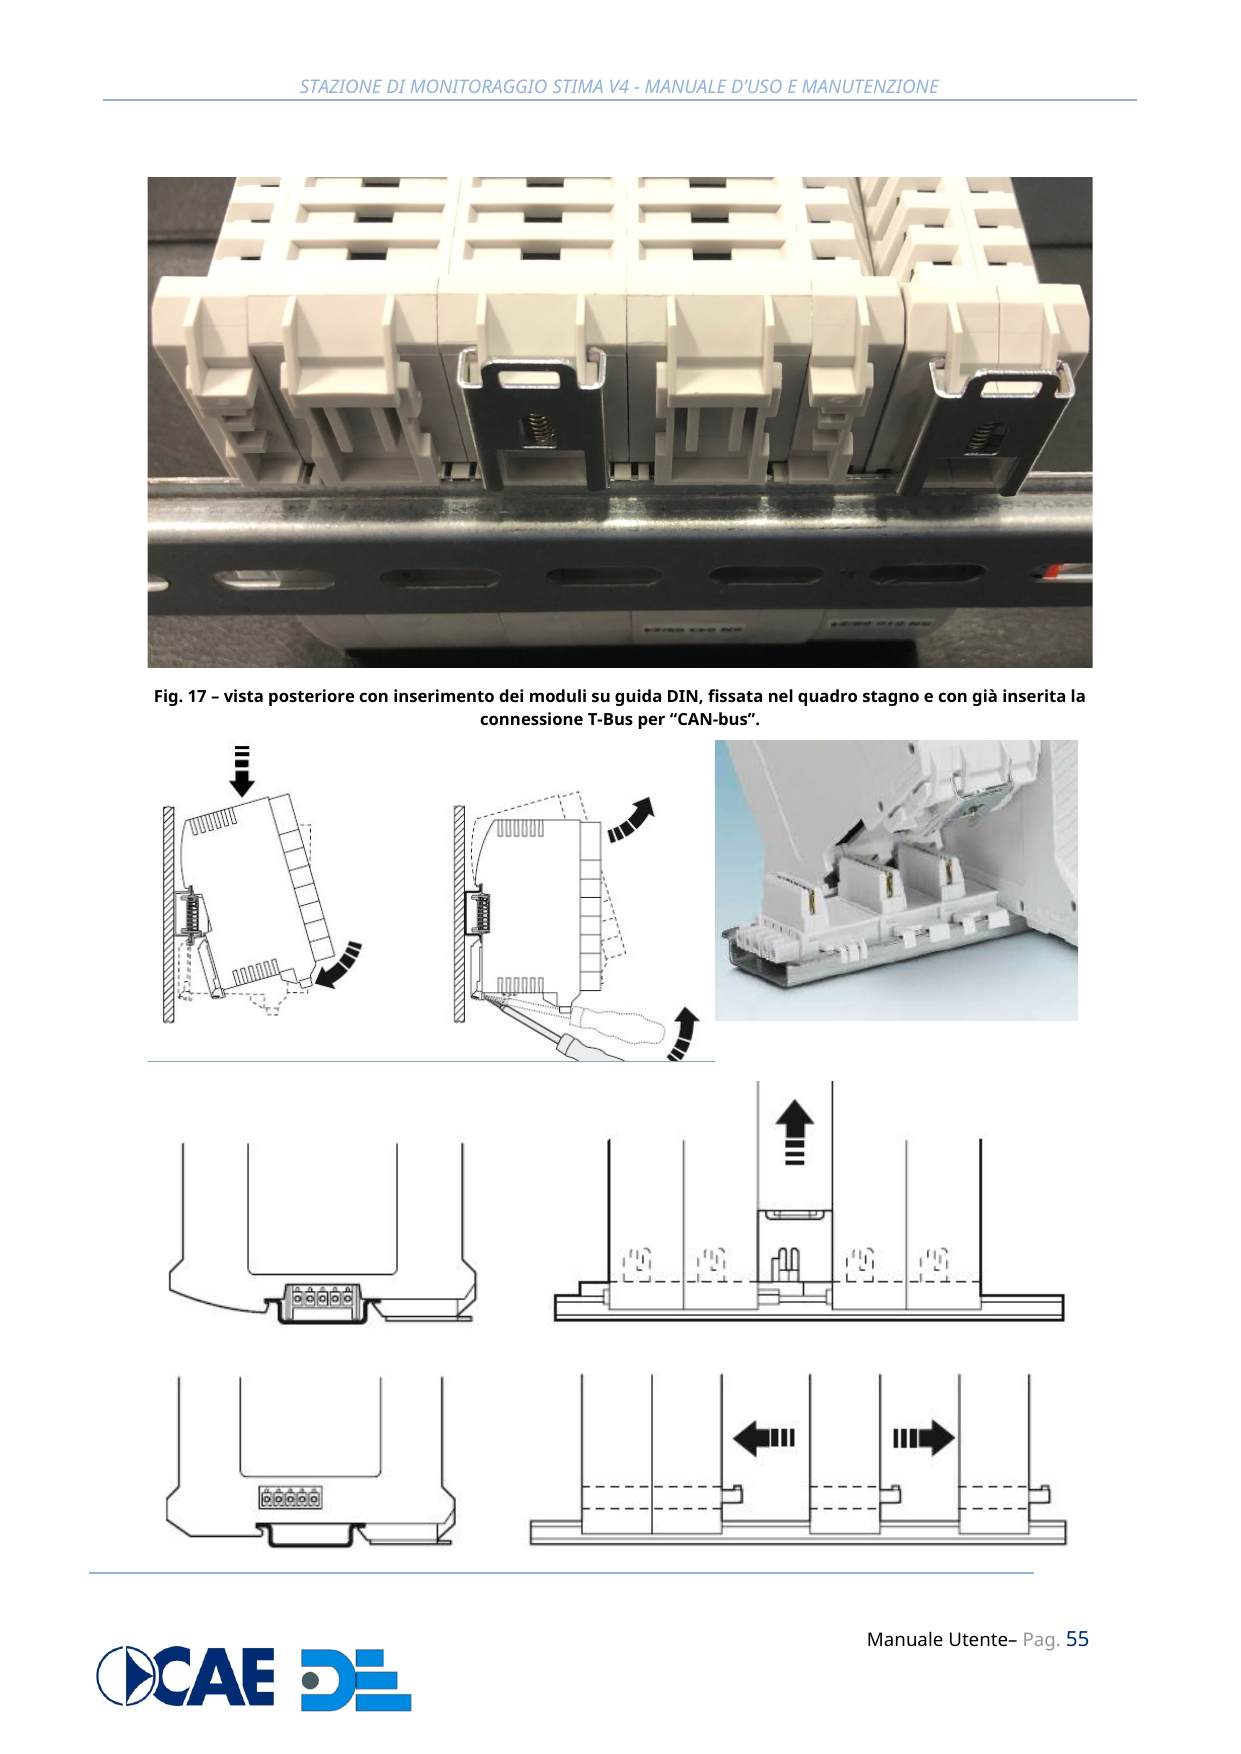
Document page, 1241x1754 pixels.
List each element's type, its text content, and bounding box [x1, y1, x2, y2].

text Fig. 17 – vista posteriore con inserimento dei moduli su guida DIN, fissata nel quadro stagno e con già inserita la connessione T-Bus per “CAN-bus”. [148, 684, 1092, 730]
